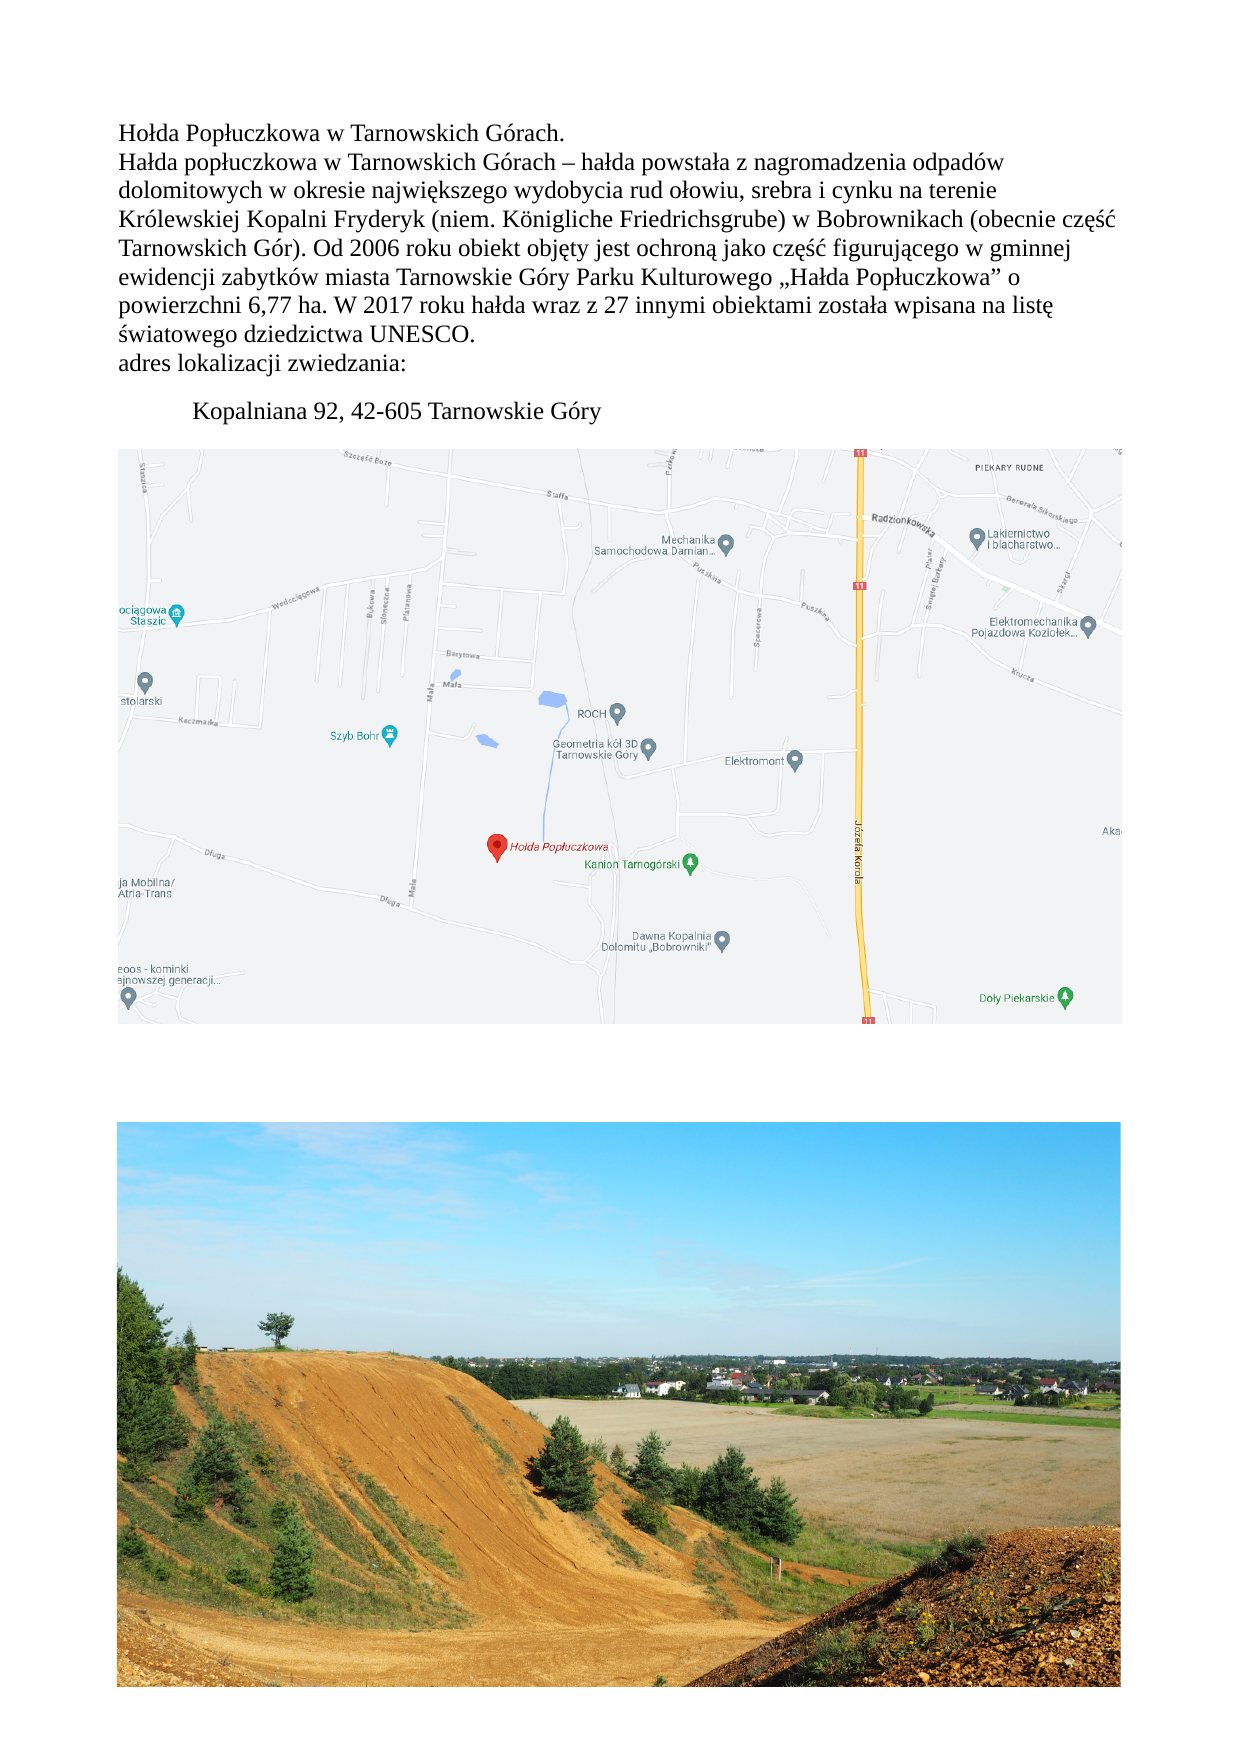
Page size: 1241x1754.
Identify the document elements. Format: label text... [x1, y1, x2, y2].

picture [116, 1122, 1121, 1687]
text Kopalniana 92, 42-605 Tarnowskie Góry [118, 396, 1122, 424]
text Hałda popłuczkowa w Tarnowskich Górach – hałda powstała z nagromadzenia odpadów dolomitowych w okresie największego wydobycia rud ołowiu, srebra i cynku na terenie Królewskiej Kopalni Fryderyk (niem. Königliche Friedrichsgrube) w Bobrownikach (obecnie część Tarnowskich Gór). Od 2006 roku obiekt objęty jest ochroną jako część figurującego w gminnej ewidencji zabytków miasta Tarnowskie Góry Parku Kulturowego „Hałda Popłuczkowa” o powierzchni 6,77 ha. W 2017 roku hałda wraz z 27 innymi obiektami została wpisana na listę światowego dziedzictwa UNESCO. [118, 147, 1122, 348]
text Hołda Popłuczkowa w Tarnowskich Górach. [118, 118, 1122, 147]
text adres lokalizacji zwiedzania: [118, 348, 1122, 377]
picture [118, 449, 1123, 1024]
